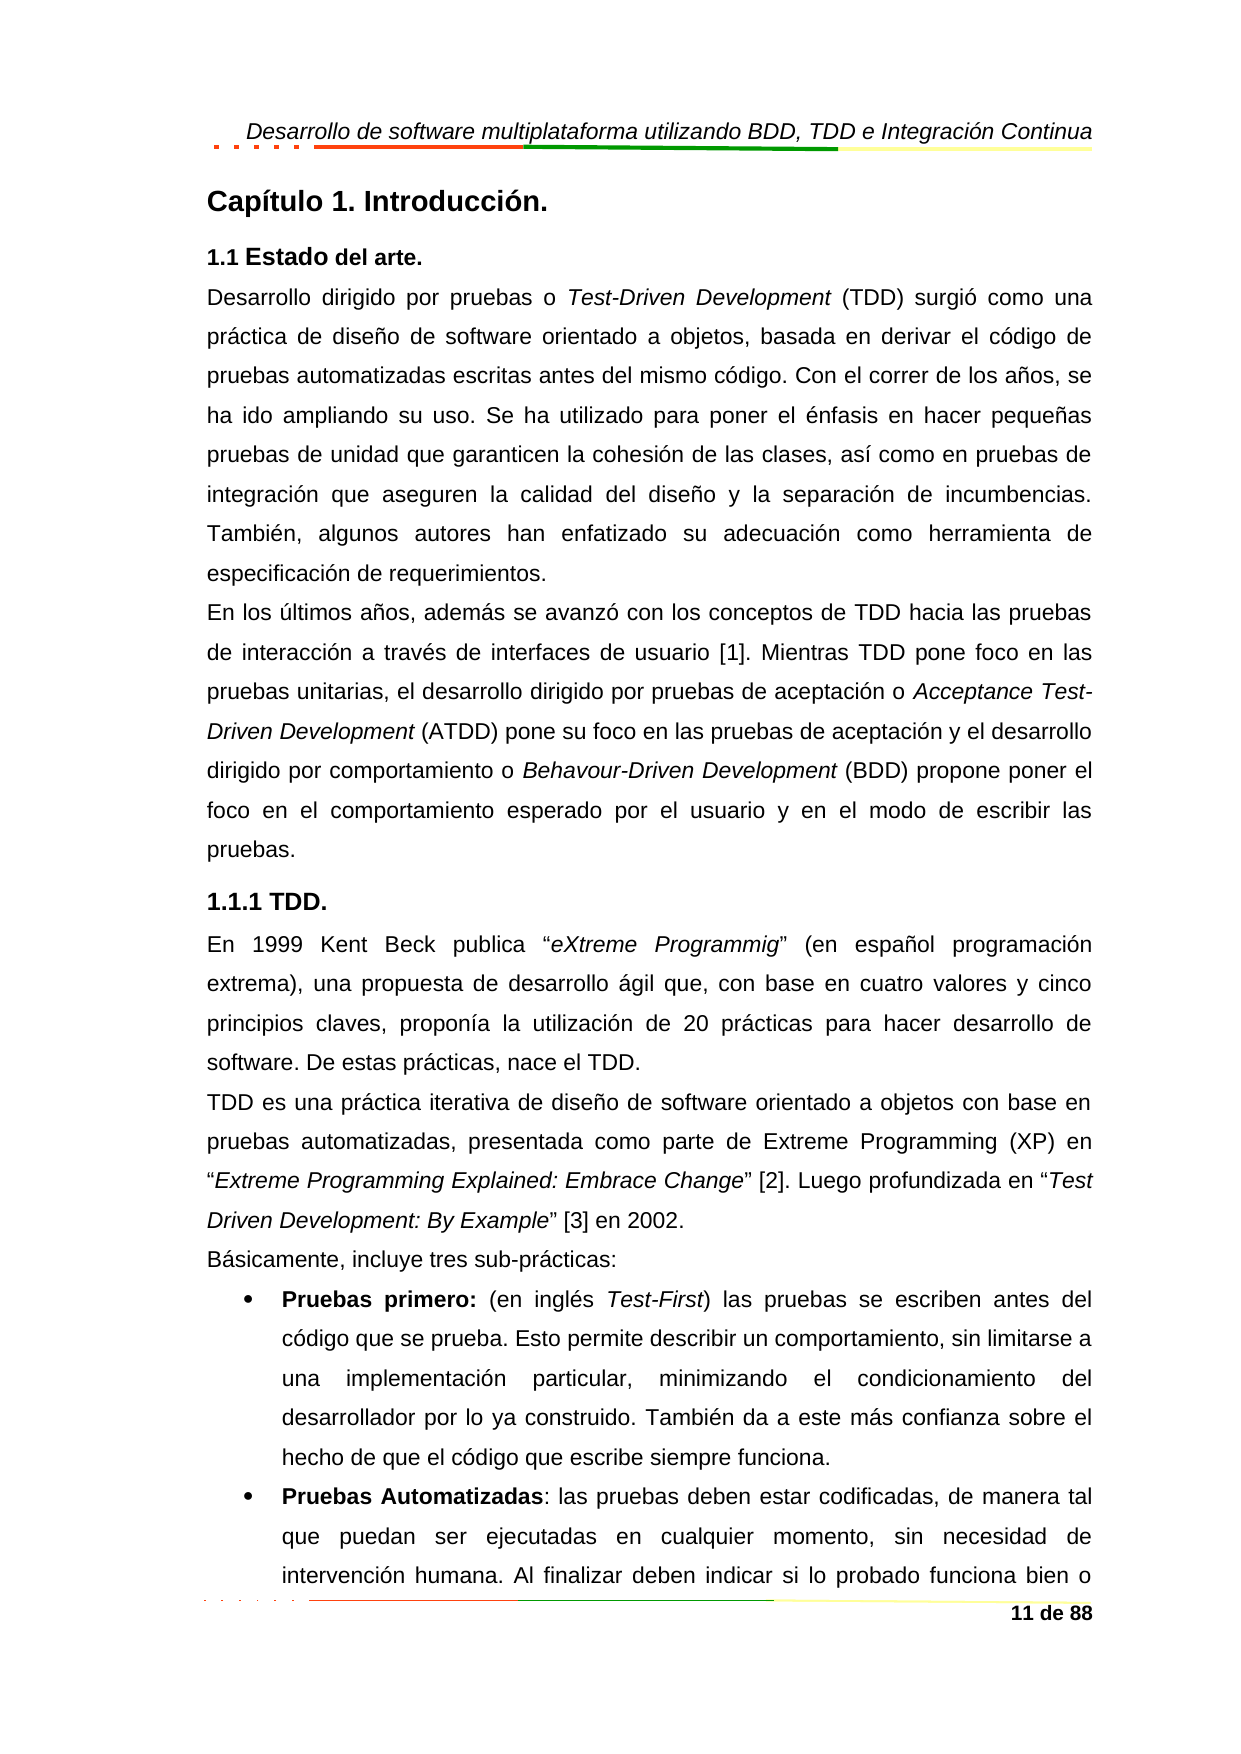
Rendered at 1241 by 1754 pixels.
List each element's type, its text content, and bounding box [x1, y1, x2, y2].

text TDD es una práctica iterativa de diseño de software orientado a objetos con base en pruebas automatizadas, presentada como parte de Extreme Programming (XP) en “Extreme Programming Explained: Embrace Change” [2]. Luego profundizada en “Test Driven Development: By Example” [3] en 2002. [207, 1088, 1093, 1233]
text Básicamente, incluye tres sub-prácticas: [207, 1246, 1093, 1273]
text Desarrollo dirigido por pruebas o Test-Driven Development (TDD) surgió como una práctica de diseño de software orientado a objetos, basada en derivar el código de pruebas automatizadas escritas antes del mismo código. Con el correr de los años, se ha ido ampliando su uso. Se ha utilizado para poner el énfasis en hacer pequeñas pruebas de unidad que garanticen la cohesión de las clases, así como en pruebas de integración que aseguren la calidad del diseño y la separación de incumbencias. También, algunos autores han enfatizado su adecuación como herramienta de especificación de requerimientos. [207, 283, 1093, 586]
text 1.1.1 TDD. [207, 887, 1093, 916]
text En 1999 Kent Beck publica “eXtreme Programmig” (en español programación extrema), una propuesta de desarrollo ágil que, con base en cuatro valores y cinco principios claves, proponía la utilización de 20 prácticas para hacer desarrollo de software. De estas prácticas, nace el TDD. [207, 931, 1093, 1075]
subtitle Capítulo 1. Introducción. [207, 184, 1093, 217]
list Pruebas Automatizadas: las pruebas deben estar codificadas, de manera tal que puedan ser ejecutadas en cualquier momento, sin necesidad de intervención humana. Al finalizar deben indicar si lo probado funciona bien o [244, 1483, 1093, 1588]
text En los últimos años, además se avanzó con los conceptos de TDD hacia las pruebas de interacción a través de interfaces de usuario [1]. Mientras TDD pone foco en las pruebas unitarias, el desarrollo dirigido por pruebas de aceptación o Acceptance Test-Driven Development (ATDD) pone su foco en las pruebas de aceptación y el desarrollo dirigido por comportamiento o Behavour-Driven Development (BDD) propone poner el foco en el comportamiento esperado por el usuario y en el modo de escribir las pruebas. [207, 599, 1093, 862]
subtitle 1.1 Estado del arte. [207, 242, 1093, 271]
list Pruebas primero: (en inglés Test-First) las pruebas se escriben antes del código que se prueba. Esto permite describir un comportamiento, sin limitarse a una implementación particular, minimizando el condicionamiento del desarrollador por lo ya construido. También da a este más confianza sobre el hecho de que el código que escribe siempre funciona. [244, 1286, 1093, 1470]
